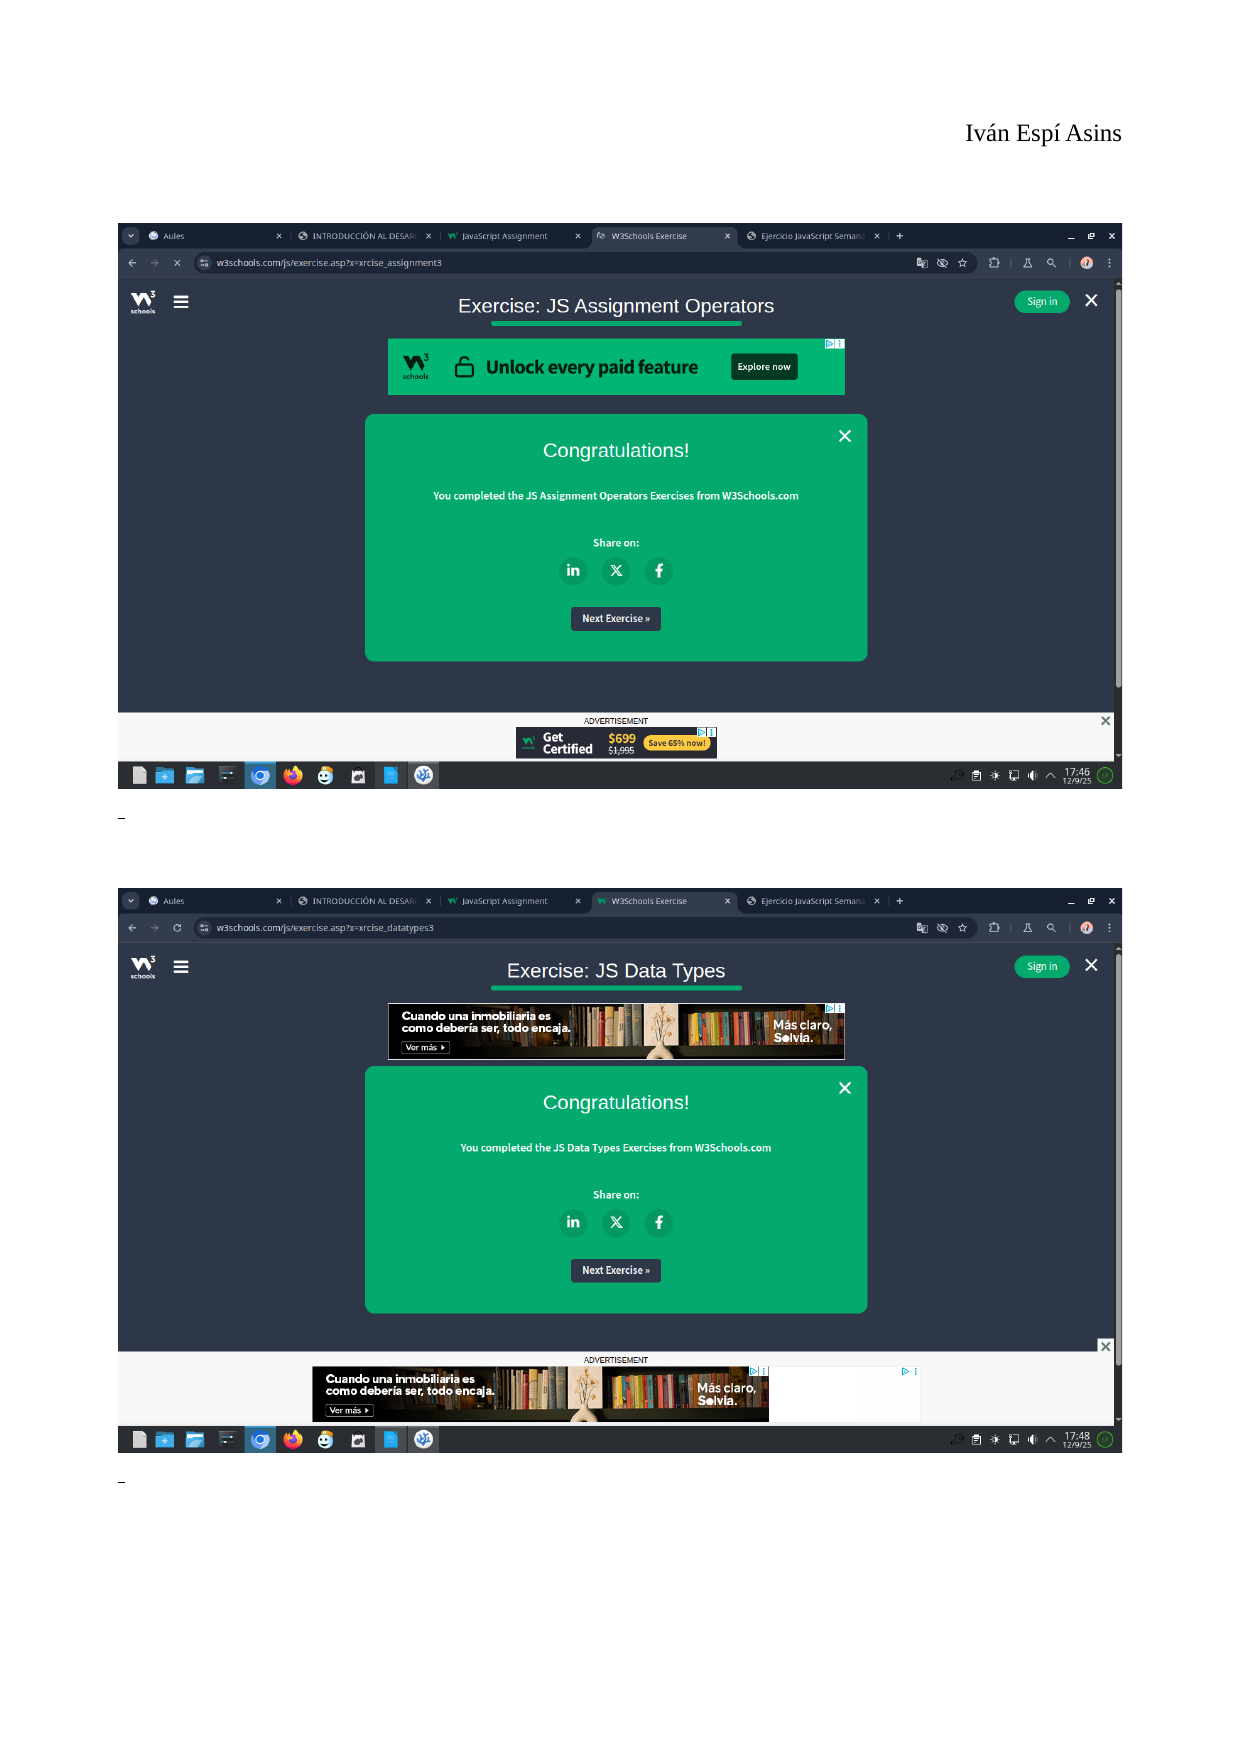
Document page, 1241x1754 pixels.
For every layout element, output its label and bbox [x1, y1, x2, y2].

picture [118, 888, 1123, 1453]
picture [118, 223, 1123, 789]
